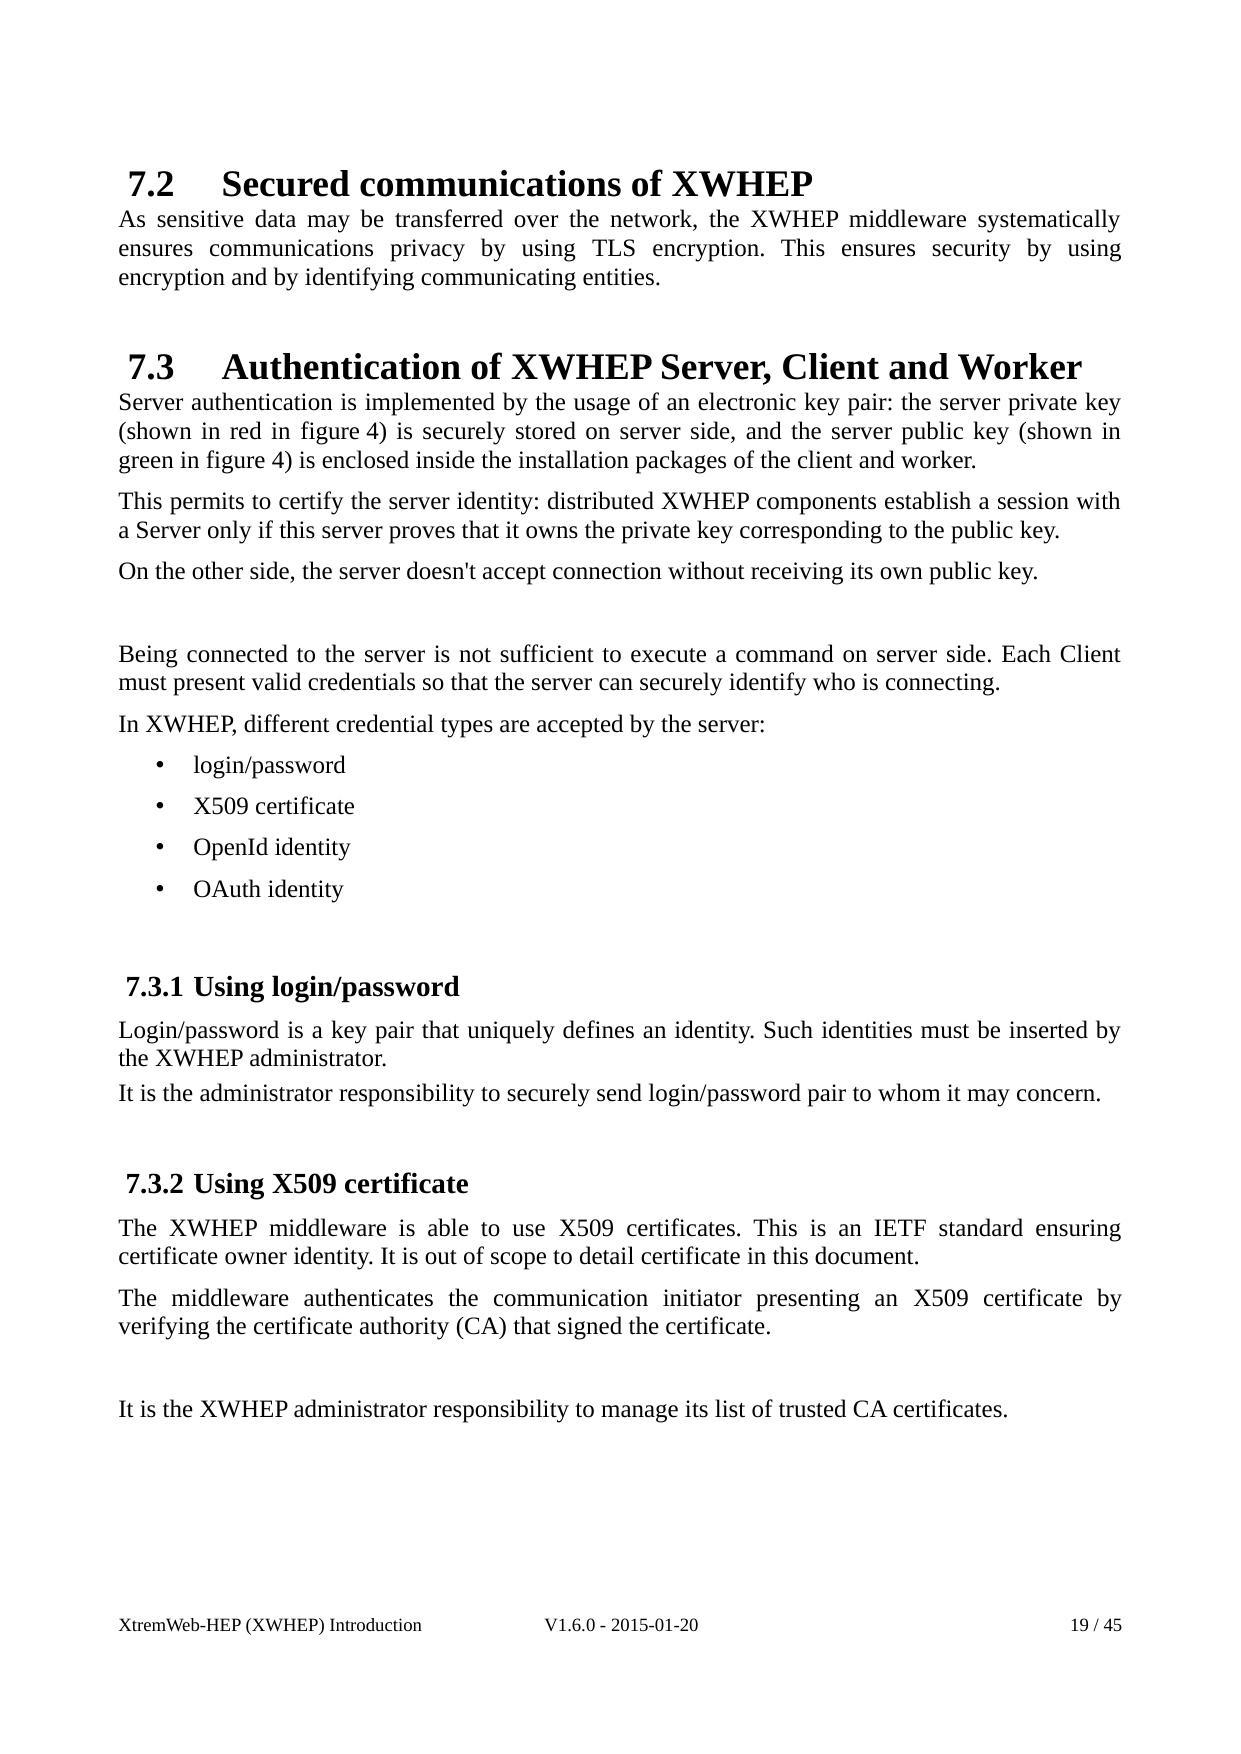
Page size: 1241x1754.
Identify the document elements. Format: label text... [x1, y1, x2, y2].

list login/password [156, 750, 1122, 779]
text As sensitive data may be transferred over the network, the XWHEP middleware systematically ensures communications privacy by using TLS encryption. This ensures security by using encryption and by identifying communicating entities. [118, 204, 1122, 291]
list OAuth identity [156, 874, 1122, 902]
text The XWHEP middleware is able to use X509 certificates. This is an IETF standard ensuring certificate owner identity. It is out of scope to detail certificate in this document. [118, 1213, 1122, 1270]
text It is the XWHEP administrator responsibility to manage its list of trusted CA certificates. [118, 1394, 1122, 1423]
text On the other side, the server doesn't accept connection without receiving its own public key. [118, 556, 1122, 585]
text Being connected to the server is not sufficient to execute a command on server side. Each Client must present valid credentials so that the server can securely identify who is connecting. [118, 639, 1122, 696]
text This permits to certify the server identity: distributed XWHEP components establish a session with a Server only if this server proves that it owns the private key corresponding to the public key. [118, 486, 1122, 544]
subtitle Secured communications of XWHEP [118, 161, 1122, 204]
text The middleware authenticates the communication initiator presenting an X509 certificate by verifying the certificate authority (CA) that signed the certificate. [118, 1283, 1122, 1340]
text Server authentication is implemented by the usage of an electronic key pair: the server private key (shown in red in figure 4) is securely stored on server side, and the server public key (shown in green in figure 4) is enclosed inside the installation packages of the client and worker. [118, 387, 1122, 474]
list OpenId identity [156, 832, 1122, 861]
subtitle Authentication of XWHEP Server, Client and Worker [118, 344, 1122, 387]
subtitle Using X509 certificate [118, 1167, 1122, 1200]
text It is the administrator responsibility to securely send login/password pair to whom it may concern. [118, 1078, 1122, 1107]
text In XWHEP, different credential types are accepted by the server: [118, 709, 1122, 737]
subtitle Using login/password [118, 969, 1122, 1002]
text Login/password is a key pair that uniquely defines an identity. Such identities must be inserted by the XWHEP administrator. [118, 1015, 1122, 1072]
list X509 certificate [156, 791, 1122, 820]
